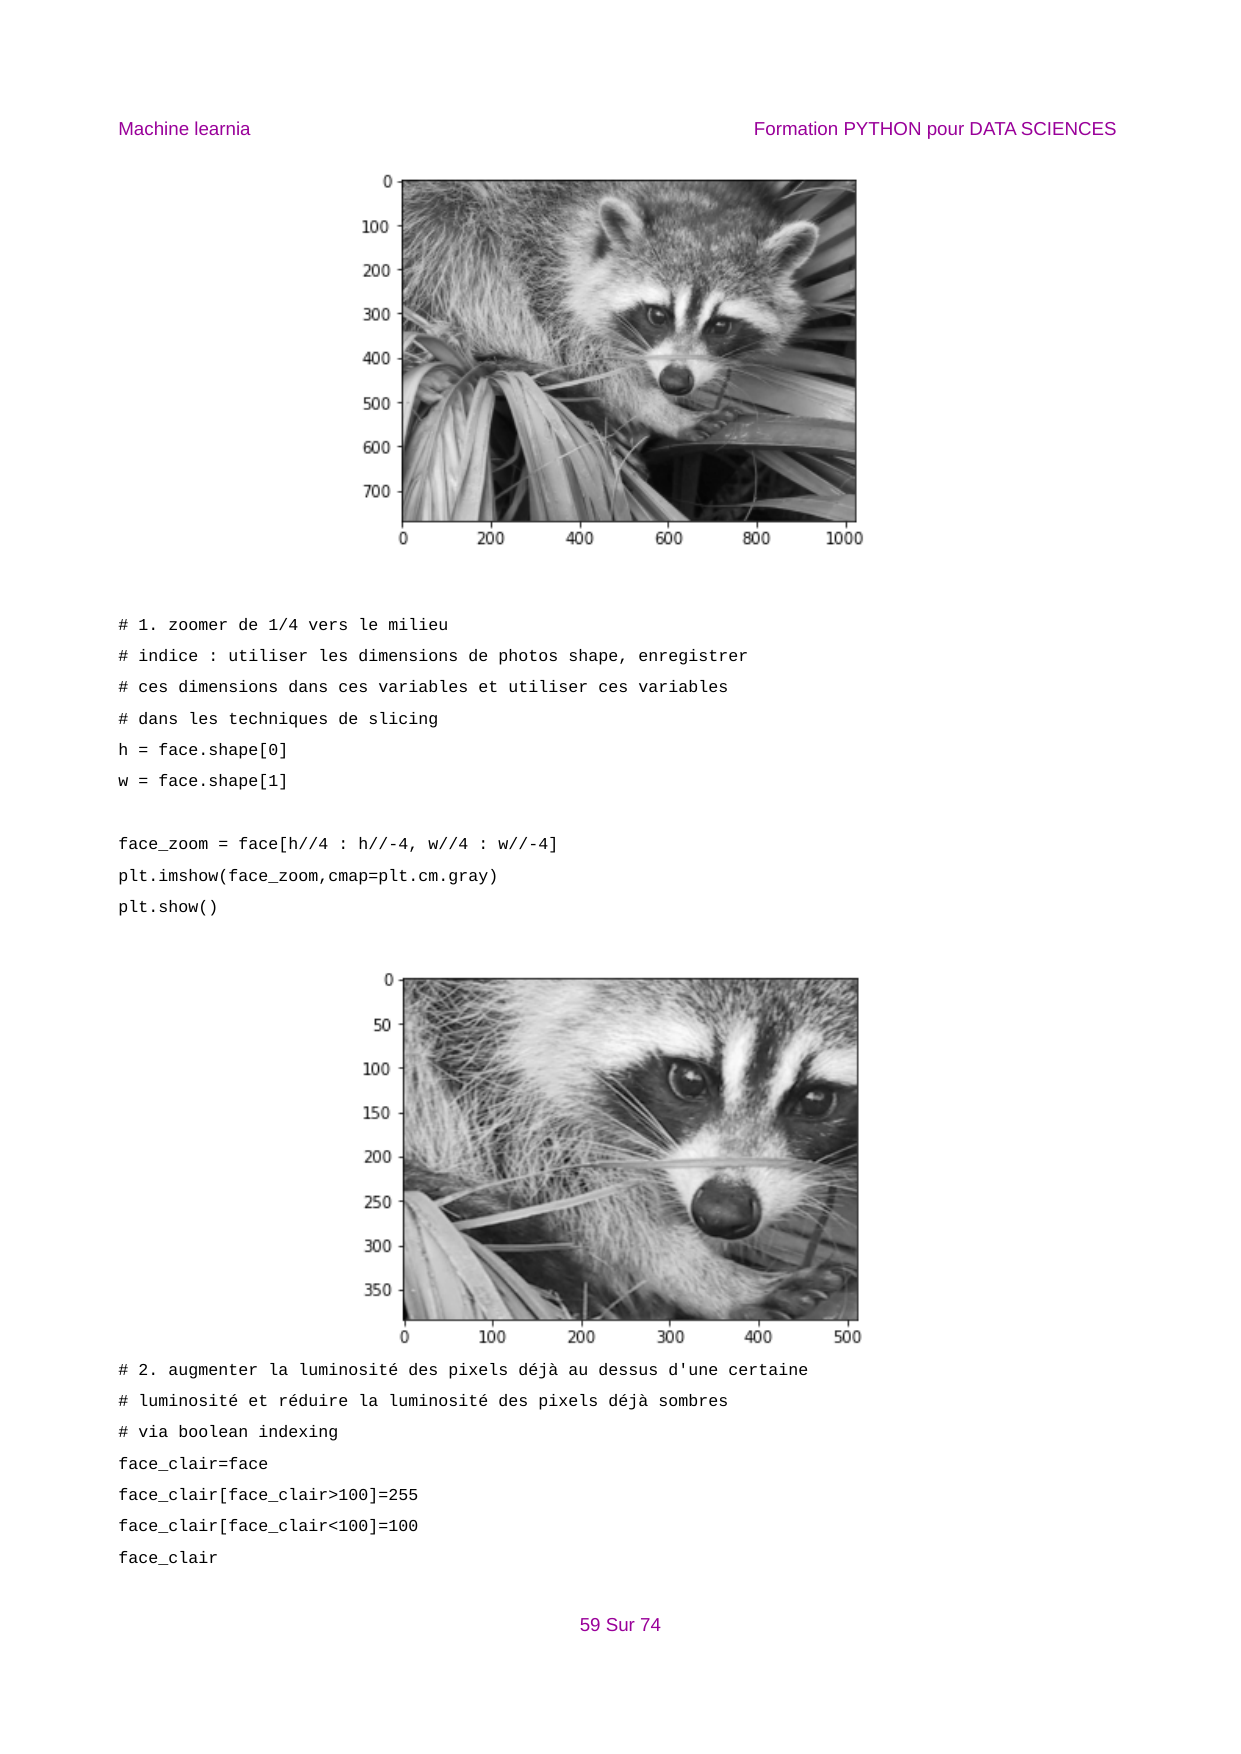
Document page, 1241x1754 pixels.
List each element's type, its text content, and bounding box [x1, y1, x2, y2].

text h = face.shape[0] [118, 742, 1122, 761]
text # indice : utiliser les dimensions de photos shape, enregistrer [118, 648, 1122, 666]
text face_zoom = face[h//4 : h//-4, w//4 : w//-4] [118, 836, 1122, 854]
text w = face.shape[1] [118, 773, 1122, 792]
text plt.imshow(face_zoom,cmap=plt.cm.gray) [118, 867, 1122, 886]
text plt.show() [118, 898, 1122, 917]
text # ces dimensions dans ces variables et utiliser ces variables [118, 679, 1122, 698]
picture [353, 961, 887, 1362]
text face_clair[face_clair>100]=255 [118, 1487, 1122, 1505]
text # dans les techniques de slicing [118, 710, 1122, 729]
text # via boolean indexing [118, 1424, 1122, 1443]
text face_clair[face_clair<100]=100 [118, 1518, 1122, 1537]
picture [355, 169, 885, 554]
text face_clair=face [118, 1455, 1122, 1474]
text face_clair [118, 1549, 1122, 1568]
text # 2. augmenter la luminosité des pixels déjà au dessus d'une certaine [118, 961, 1122, 1380]
text # luminosité et réduire la luminosité des pixels déjà sombres [118, 1392, 1122, 1411]
text # 1. zoomer de 1/4 vers le milieu [118, 616, 1122, 635]
